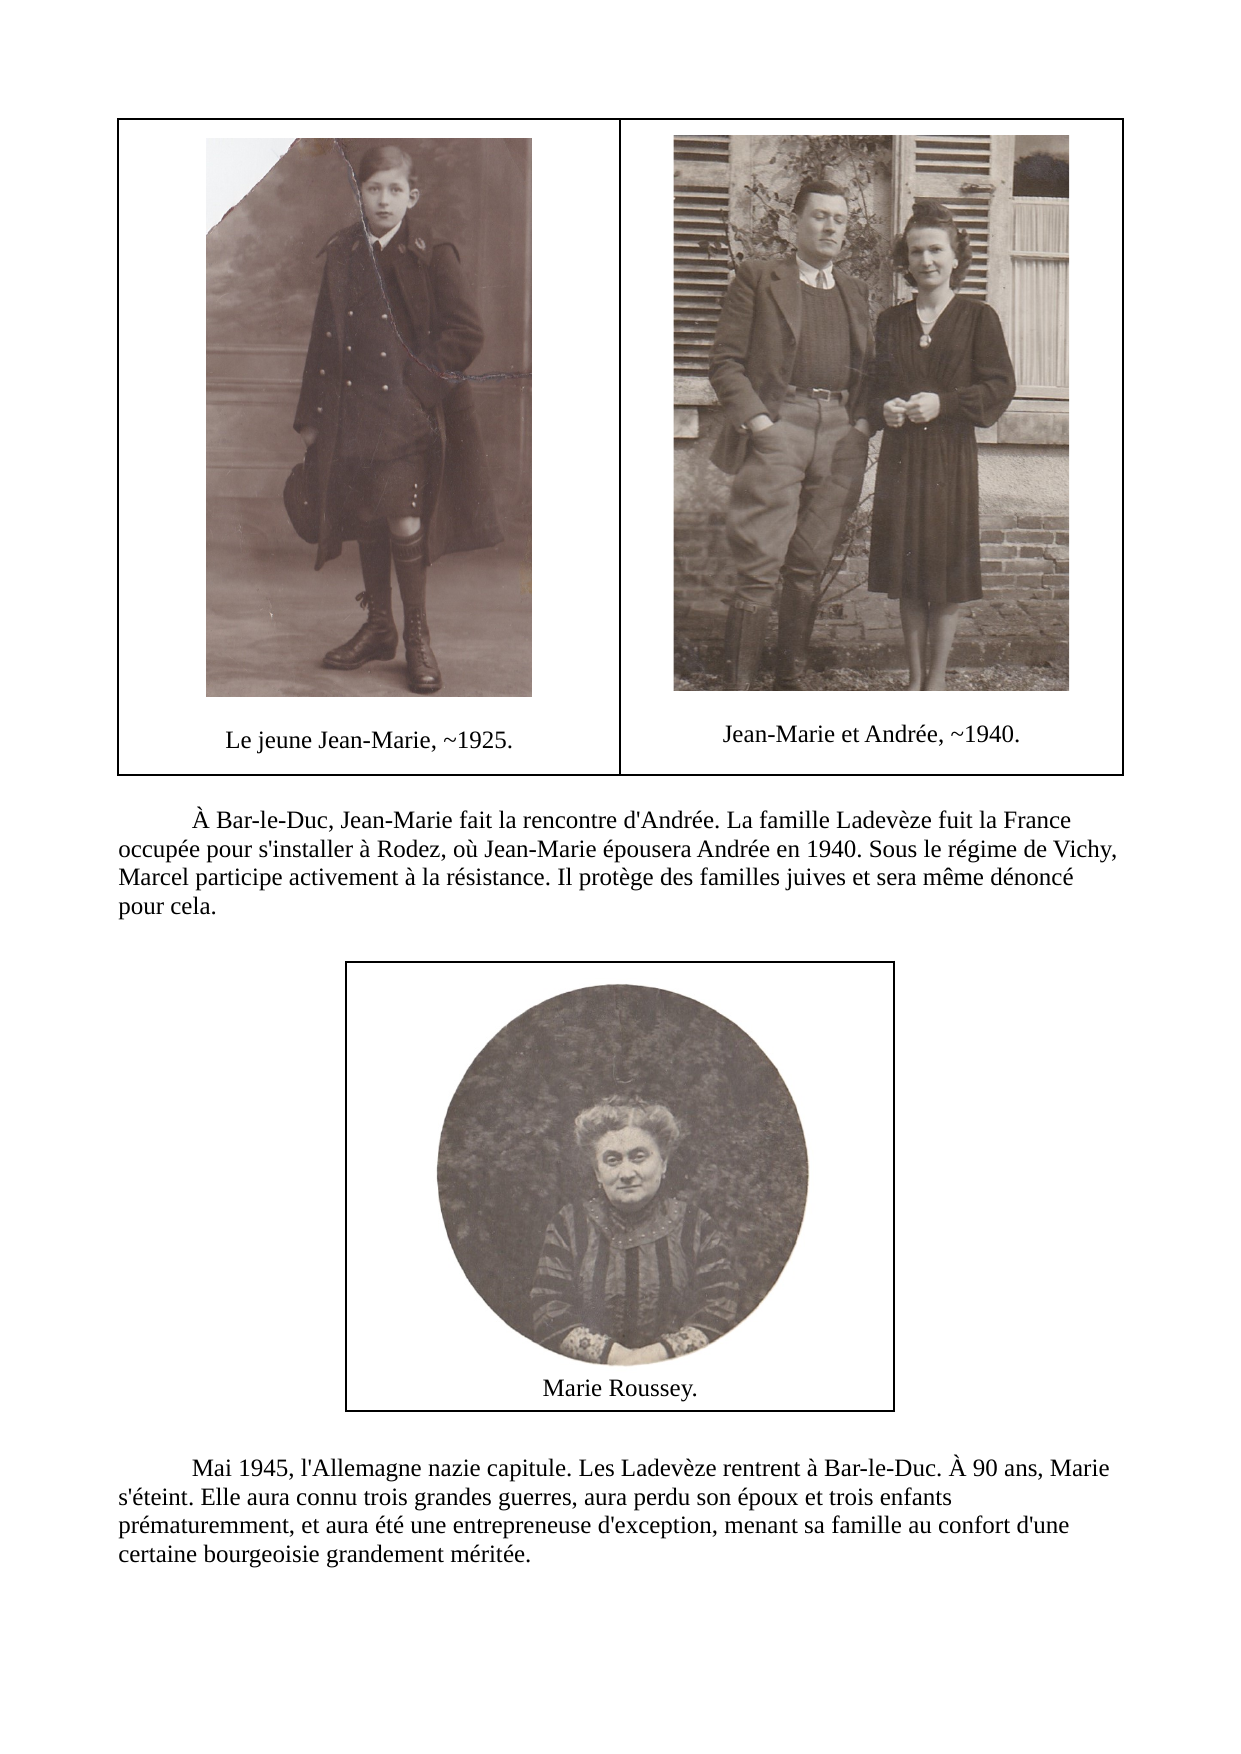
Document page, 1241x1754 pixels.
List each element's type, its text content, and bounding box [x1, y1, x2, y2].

picture [427, 978, 817, 1373]
table_header Le jeune Jean-Marie, ~1925. [119, 120, 619, 774]
picture [206, 138, 532, 697]
table_header Jean-Marie et Andrée, ~1940. [621, 120, 1122, 774]
text Marie Roussey. [356, 971, 884, 1401]
text Mai 1945, l'Allemagne nazie capitule. Les Ladevèze rentrent à Bar-le-Duc. À 90 ans, Marie s'éteint. Elle aura connu trois grandes guerres, aura perdu son époux et trois enfants prématuremment, et aura été une entrepreneuse d'exception, menant sa famille au confort d'une certaine bourgeoisie grandement méritée. [118, 1453, 1122, 1568]
picture [673, 135, 1070, 691]
text À Bar-le-Duc, Jean-Marie fait la rencontre d'Andrée. La famille Ladevèze fuit la France occupée pour s'installer à Rodez, où Jean-Marie épousera Andrée en 1940. Sous le régime de Vichy, Marcel participe activement à la résistance. Il protège des familles juives et sera même dénoncé pour cela. [118, 805, 1122, 920]
